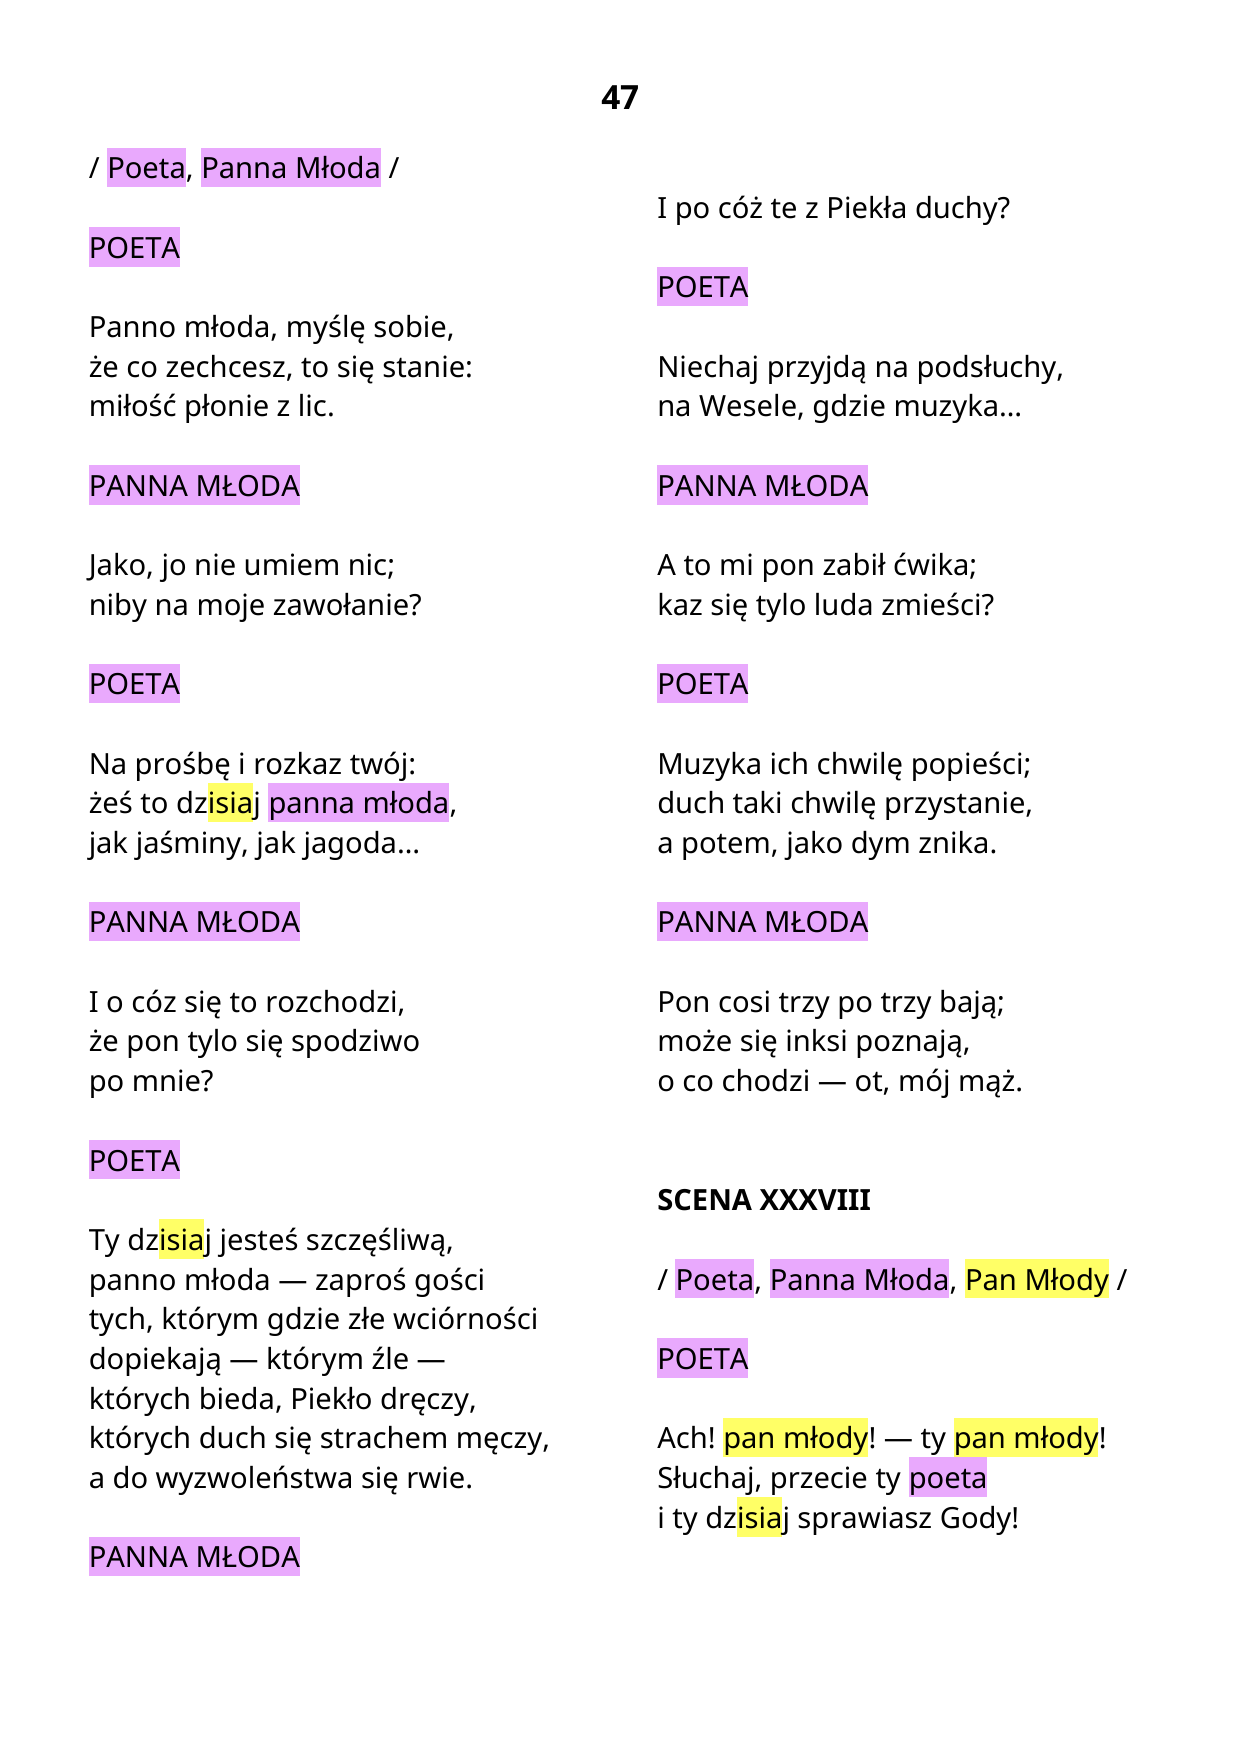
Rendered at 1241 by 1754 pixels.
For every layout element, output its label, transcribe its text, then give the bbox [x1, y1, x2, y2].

text których duch się strachem męczy, [88, 1418, 583, 1457]
text których bieda, Piekło dręczy, [88, 1378, 583, 1418]
text duch taki chwilę przystanie, [657, 783, 1152, 822]
text / Poeta, Panna Młoda / [88, 148, 583, 187]
text POETA [657, 663, 1152, 703]
text Ty dzisiaj jesteś szczęśliwą, [88, 1219, 583, 1259]
text dopiekają — którym źle — [88, 1338, 583, 1378]
text niby na moje zawołanie? [88, 584, 583, 624]
text na Wesele, gdzie muzyka… [657, 386, 1152, 425]
text o co chodzi — ot, mój mąż. [657, 1060, 1152, 1100]
text Pon cosi trzy po trzy bają; [657, 981, 1152, 1021]
text tych, którym gdzie złe wciórności [88, 1298, 583, 1338]
text POETA [657, 267, 1152, 306]
text PANNA MŁODA [657, 465, 1152, 505]
text że co zechcesz, to się stanie: [88, 346, 583, 386]
text żeś to dzisiaj panna młoda, [88, 783, 583, 822]
text I po cóż te z Piekła duchy? [657, 187, 1152, 227]
text a do wyzwoleństwa się rwie. [88, 1457, 583, 1497]
text A to mi pon zabił ćwika; [657, 544, 1152, 584]
text Słuchaj, przecie ty poeta [657, 1457, 1152, 1497]
text POETA [88, 1140, 583, 1179]
text PANNA MŁODA [657, 902, 1152, 941]
text POETA [88, 663, 583, 703]
text panno młoda — zaproś gości [88, 1259, 583, 1298]
text PANNA MŁODA [88, 465, 583, 505]
text a potem, jako dym znika. [657, 822, 1152, 862]
text jak jaśminy, jak jagoda… [88, 822, 583, 862]
text może się inksi poznają, [657, 1021, 1152, 1060]
text PANNA MŁODA [88, 902, 583, 941]
text / Poeta, Panna Młoda, Pan Młody / [657, 1259, 1152, 1298]
text miłość płonie z lic. [88, 386, 583, 425]
text SCENA XXXVIII [657, 1179, 1152, 1219]
text Niechaj przyjdą na podsłuchy, [657, 346, 1152, 386]
text Ach! pan młody! — ty pan młody! [657, 1418, 1152, 1457]
text POETA [88, 227, 583, 267]
text POETA [657, 1338, 1152, 1378]
text i ty dzisiaj sprawiasz Gody! [657, 1497, 1152, 1537]
text Panno młoda, myślę sobie, [88, 306, 583, 346]
text Na prośbę i rozkaz twój: [88, 743, 583, 783]
text po mnie? [88, 1060, 583, 1100]
text kaz się tylo luda zmieści? [657, 584, 1152, 624]
text Jako, jo nie umiem nic; [88, 544, 583, 584]
text PANNA MŁODA [88, 1537, 583, 1576]
text że pon tylo się spodziwo [88, 1021, 583, 1060]
text I o cóz się to rozchodzi, [88, 981, 583, 1021]
text Muzyka ich chwilę popieści; [657, 743, 1152, 783]
